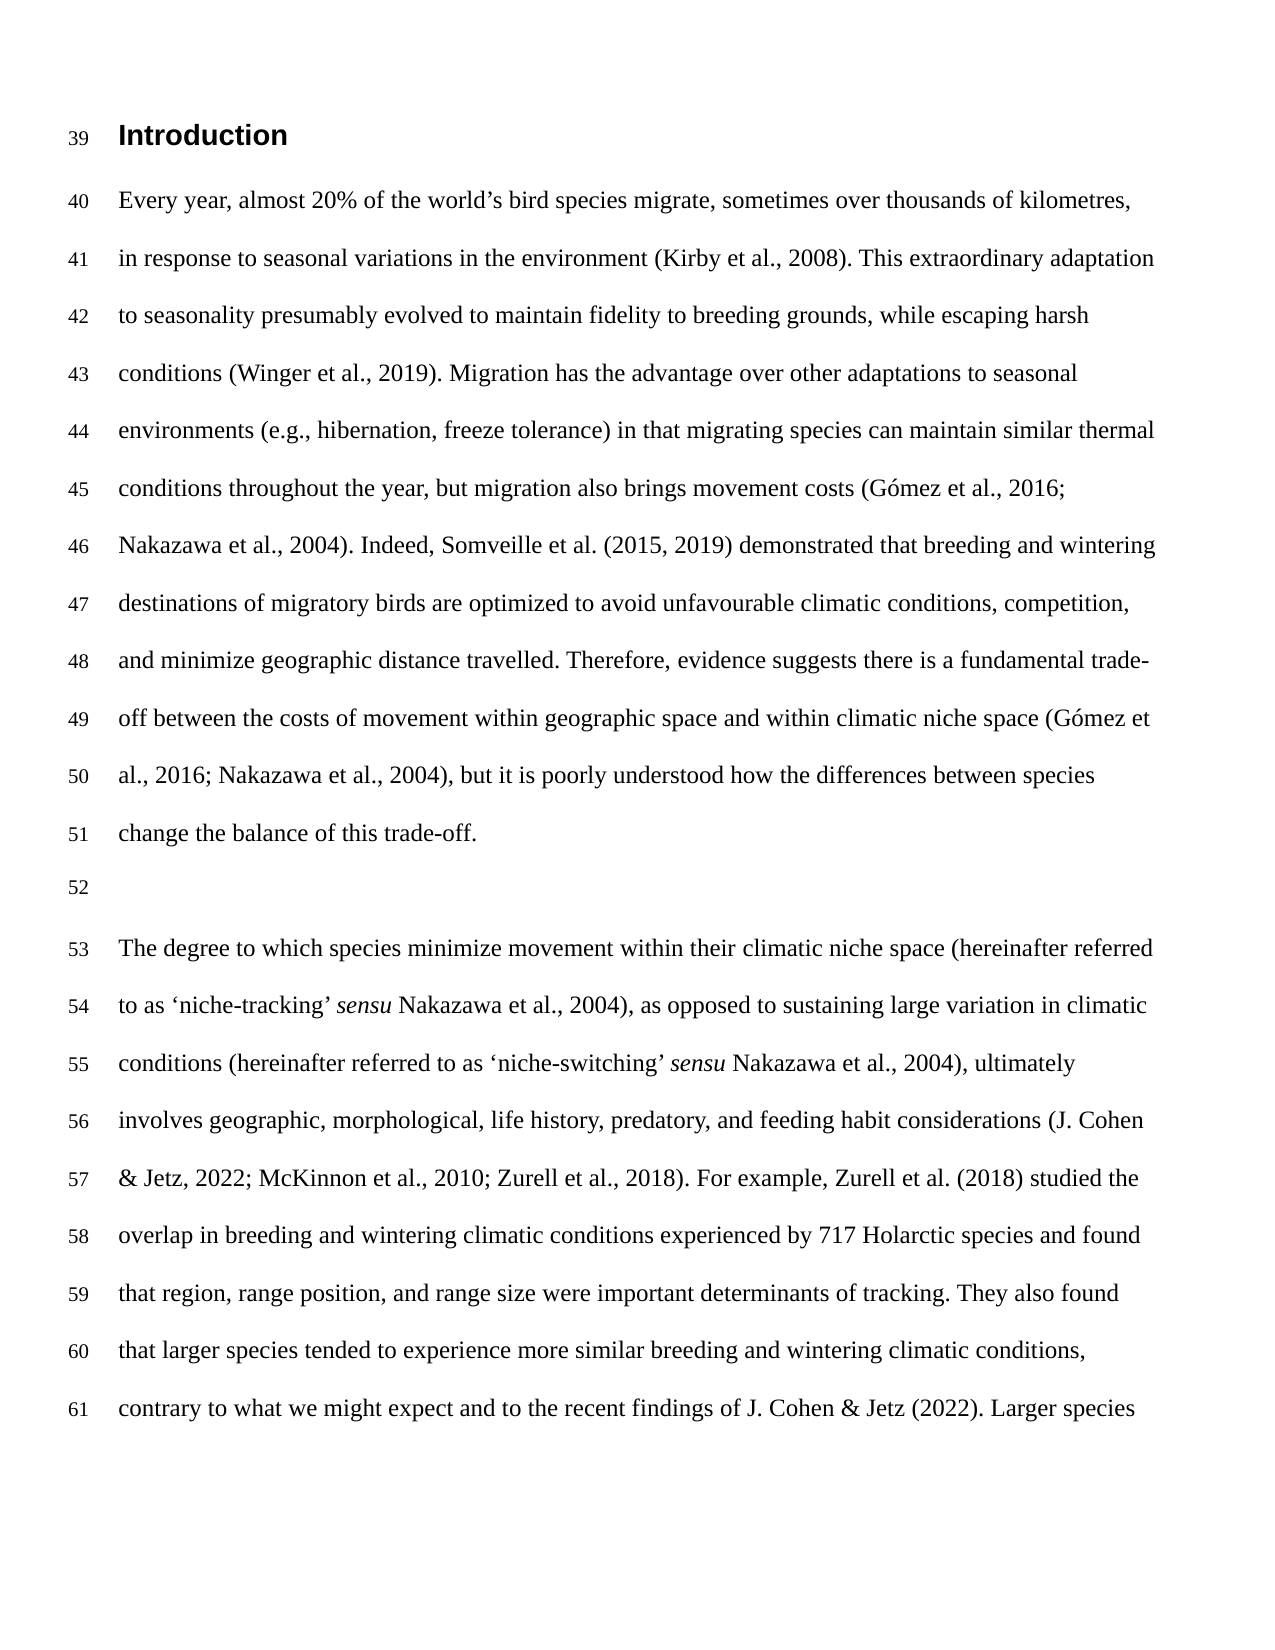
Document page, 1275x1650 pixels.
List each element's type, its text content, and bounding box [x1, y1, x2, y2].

text Every year, almost 20% of the world’s bird species migrate, sometimes over thousands of kilometres, in response to seasonal variations in the environment (Kirby et al., 2008). This extraordinary adaptation to seasonality presumably evolved to maintain fidelity to breeding grounds, while escaping harsh conditions (Winger et al., 2019). Migration has the advantage over other adaptations to seasonal environments (e.g., hibernation, freeze tolerance) in that migrating species can maintain similar thermal conditions throughout the year, but migration also brings movement costs (Gómez et al., 2016; Nakazawa et al., 2004). Indeed, Somveille et al. (2015, 2019) demonstrated that breeding and wintering destinations of migratory birds are optimized to avoid unfavourable climatic conditions, competition, and minimize geographic distance travelled. Therefore, evidence suggests there is a fundamental trade-off between the costs of movement within geographic space and within climatic niche space (Gómez et al., 2016; Nakazawa et al., 2004), but it is poorly understood how the differences between species change the balance of this trade-off. [118, 185, 1157, 846]
subtitle Introduction [118, 118, 1157, 152]
text The degree to which species minimize movement within their climatic niche space (hereinafter referred to as ‘niche-tracking’ sensu Nakazawa et al., 2004), as opposed to sustaining large variation in climatic conditions (hereinafter referred to as ‘niche-switching’ sensu Nakazawa et al., 2004), ultimately involves geographic, morphological, life history, predatory, and feeding habit considerations (J. Cohen & Jetz, 2022; McKinnon et al., 2010; Zurell et al., 2018). For example, Zurell et al. (2018) studied the overlap in breeding and wintering climatic conditions experienced by 717 Holarctic species and found that region, range position, and range size were important determinants of tracking. They also found that larger species tended to experience more similar breeding and wintering climatic conditions, contrary to what we might expect and to the recent findings of J. Cohen & Jetz (2022). Larger species [118, 933, 1157, 1421]
